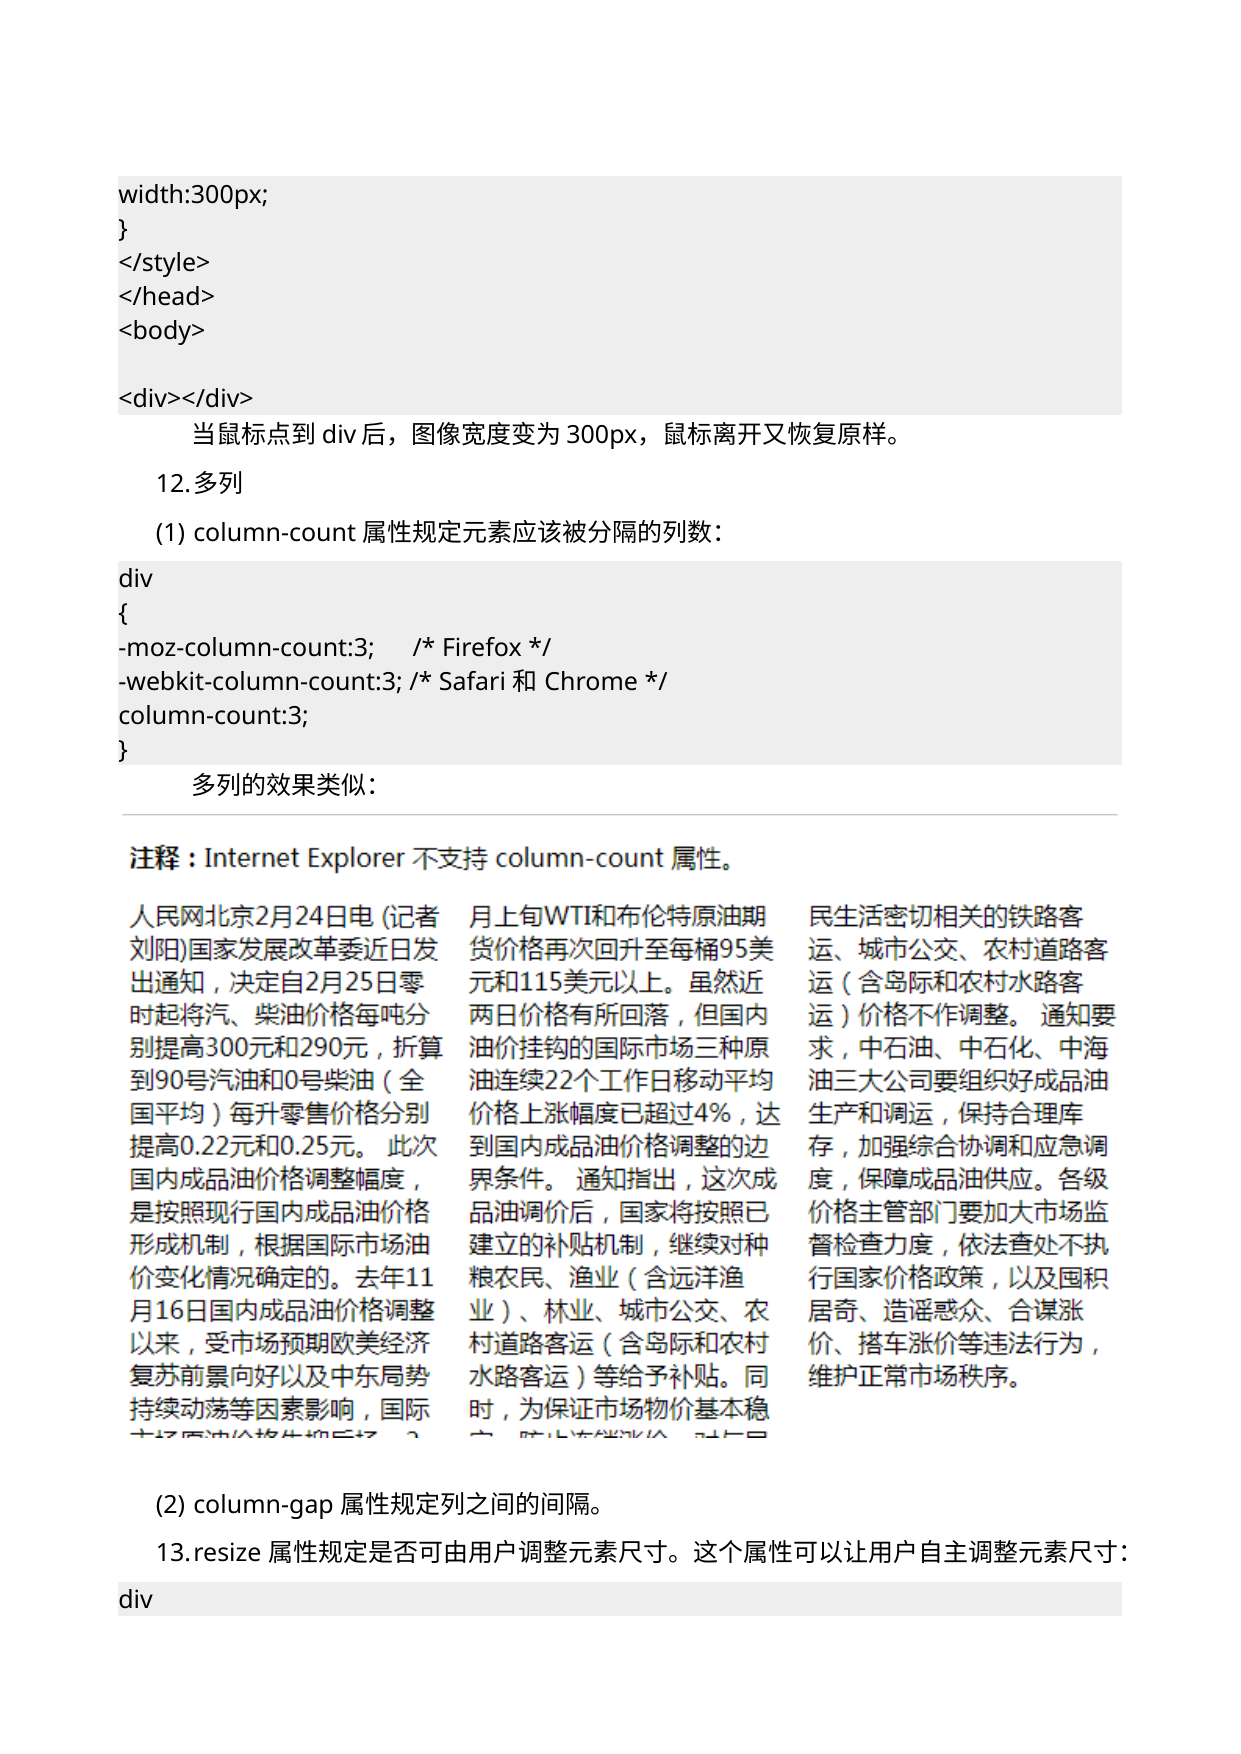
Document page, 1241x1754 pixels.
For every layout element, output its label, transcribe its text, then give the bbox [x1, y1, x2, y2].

table_header div { -moz-column-count:3; /* Firefox */ -webkit-column-count:3; /* Safari 和 Chrome */ column-count:3; } [118, 561, 1122, 765]
text 当鼠标点到div后，图像宽度变为300px，鼠标离开又恢复原样。 [118, 415, 1122, 451]
list resize 属性规定是否可由用户调整元素尺寸。这个属性可以让用户自主调整元素尺寸： [156, 1533, 1122, 1569]
list column-gap 属性规定列之间的间隔。 [156, 1484, 1122, 1520]
list column-count 属性规定元素应该被分隔的列数： [156, 512, 1122, 548]
table_header div [118, 1582, 1122, 1616]
picture [122, 814, 1118, 1438]
list 多列 [156, 463, 1122, 500]
table_header width:300px; } </style> </head> <body> <div></div> [118, 176, 1122, 415]
text 多列的效果类似： [118, 765, 1122, 802]
